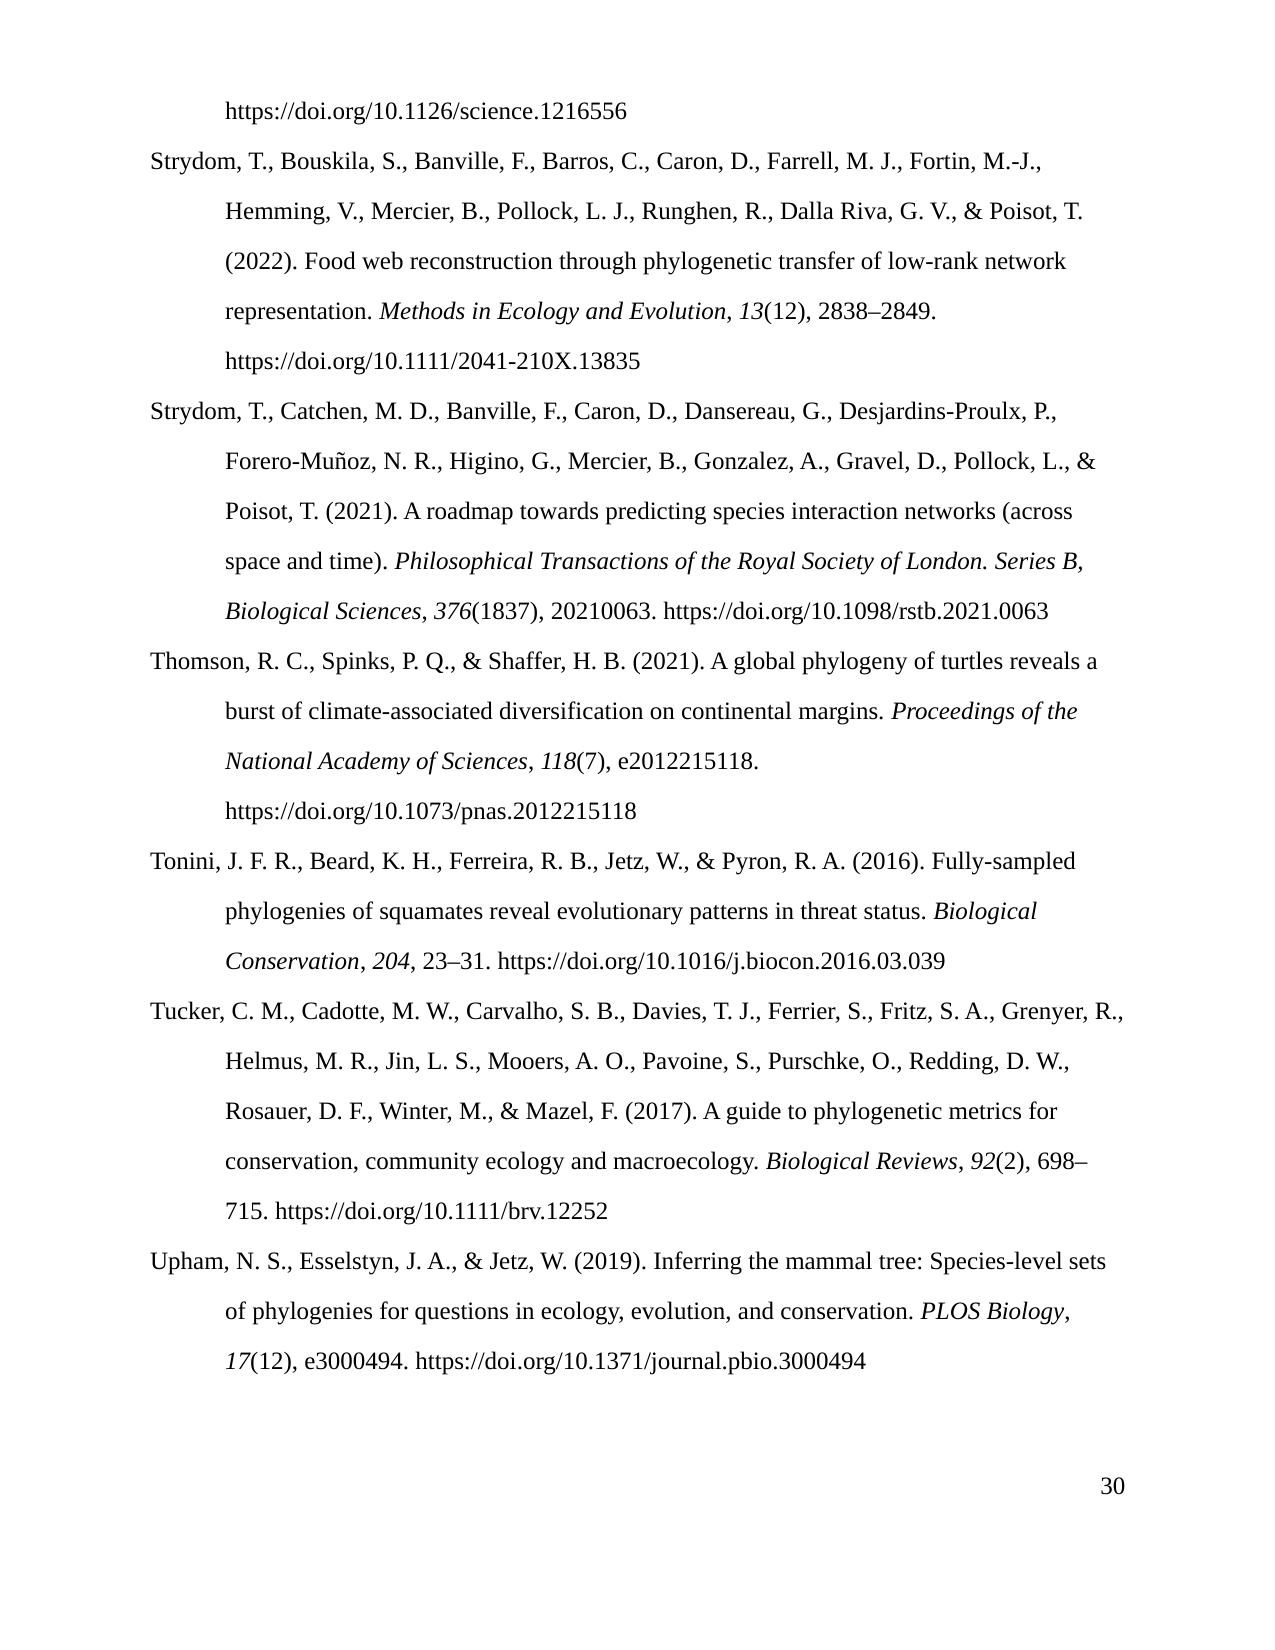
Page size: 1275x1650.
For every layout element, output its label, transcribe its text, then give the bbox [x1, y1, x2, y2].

text Strydom, T., Catchen, M. D., Banville, F., Caron, D., Dansereau, G., Desjardins-Proulx, P., Forero-Muñoz, N. R., Higino, G., Mercier, B., Gonzalez, A., Gravel, D., Pollock, L., & Poisot, T. (2021). A roadmap towards predicting species interaction networks (across space and time). Philosophical Transactions of the Royal Society of London. Series B, Biological Sciences, 376(1837), 20210063. https://doi.org/10.1098/rstb.2021.0063 [150, 375, 1125, 625]
text Strydom, T., Bouskila, S., Banville, F., Barros, C., Caron, D., Farrell, M. J., Fortin, M.-J., Hemming, V., Mercier, B., Pollock, L. J., Runghen, R., Dalla Riva, G. V., & Poisot, T. (2022). Food web reconstruction through phylogenetic transfer of low-rank network representation. Methods in Ecology and Evolution, 13(12), 2838–2849. https://doi.org/10.1111/2041-210X.13835 [150, 125, 1125, 375]
text https://doi.org/10.1126/science.1216556 [150, 75, 1125, 125]
text Thomson, R. C., Spinks, P. Q., & Shaffer, H. B. (2021). A global phylogeny of turtles reveals a burst of climate-associated diversification on continental margins. Proceedings of the National Academy of Sciences, 118(7), e2012215118. https://doi.org/10.1073/pnas.2012215118 [150, 625, 1125, 825]
text Tucker, C. M., Cadotte, M. W., Carvalho, S. B., Davies, T. J., Ferrier, S., Fritz, S. A., Grenyer, R., Helmus, M. R., Jin, L. S., Mooers, A. O., Pavoine, S., Purschke, O., Redding, D. W., Rosauer, D. F., Winter, M., & Mazel, F. (2017). A guide to phylogenetic metrics for conservation, community ecology and macroecology. Biological Reviews, 92(2), 698–715. https://doi.org/10.1111/brv.12252 [150, 975, 1125, 1225]
text Tonini, J. F. R., Beard, K. H., Ferreira, R. B., Jetz, W., & Pyron, R. A. (2016). Fully-sampled phylogenies of squamates reveal evolutionary patterns in threat status. Biological Conservation, 204, 23–31. https://doi.org/10.1016/j.biocon.2016.03.039 [150, 825, 1125, 975]
text Upham, N. S., Esselstyn, J. A., & Jetz, W. (2019). Inferring the mammal tree: Species-level sets of phylogenies for questions in ecology, evolution, and conservation. PLOS Biology, 17(12), e3000494. https://doi.org/10.1371/journal.pbio.3000494 [150, 1225, 1125, 1375]
